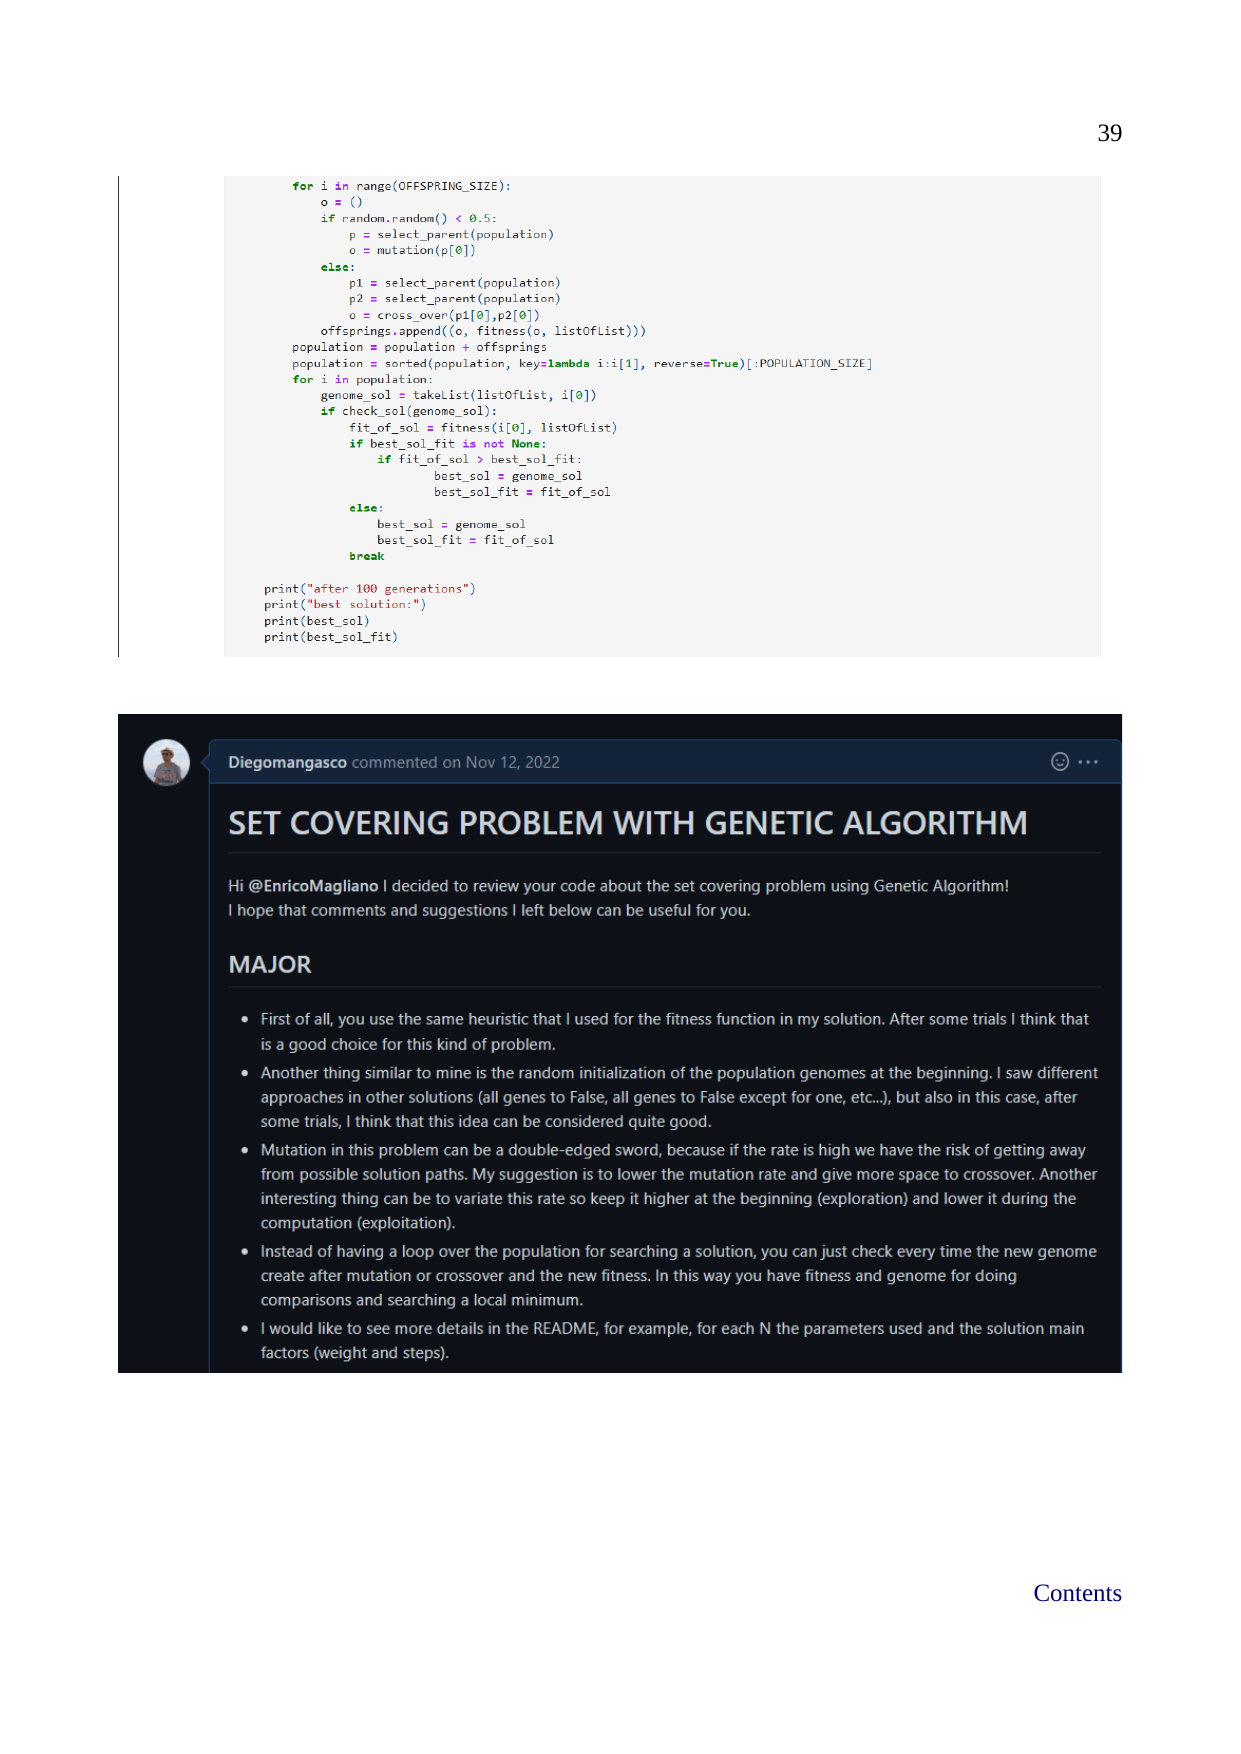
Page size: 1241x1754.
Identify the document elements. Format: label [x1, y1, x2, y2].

picture [118, 176, 1123, 657]
picture [118, 714, 1123, 1373]
